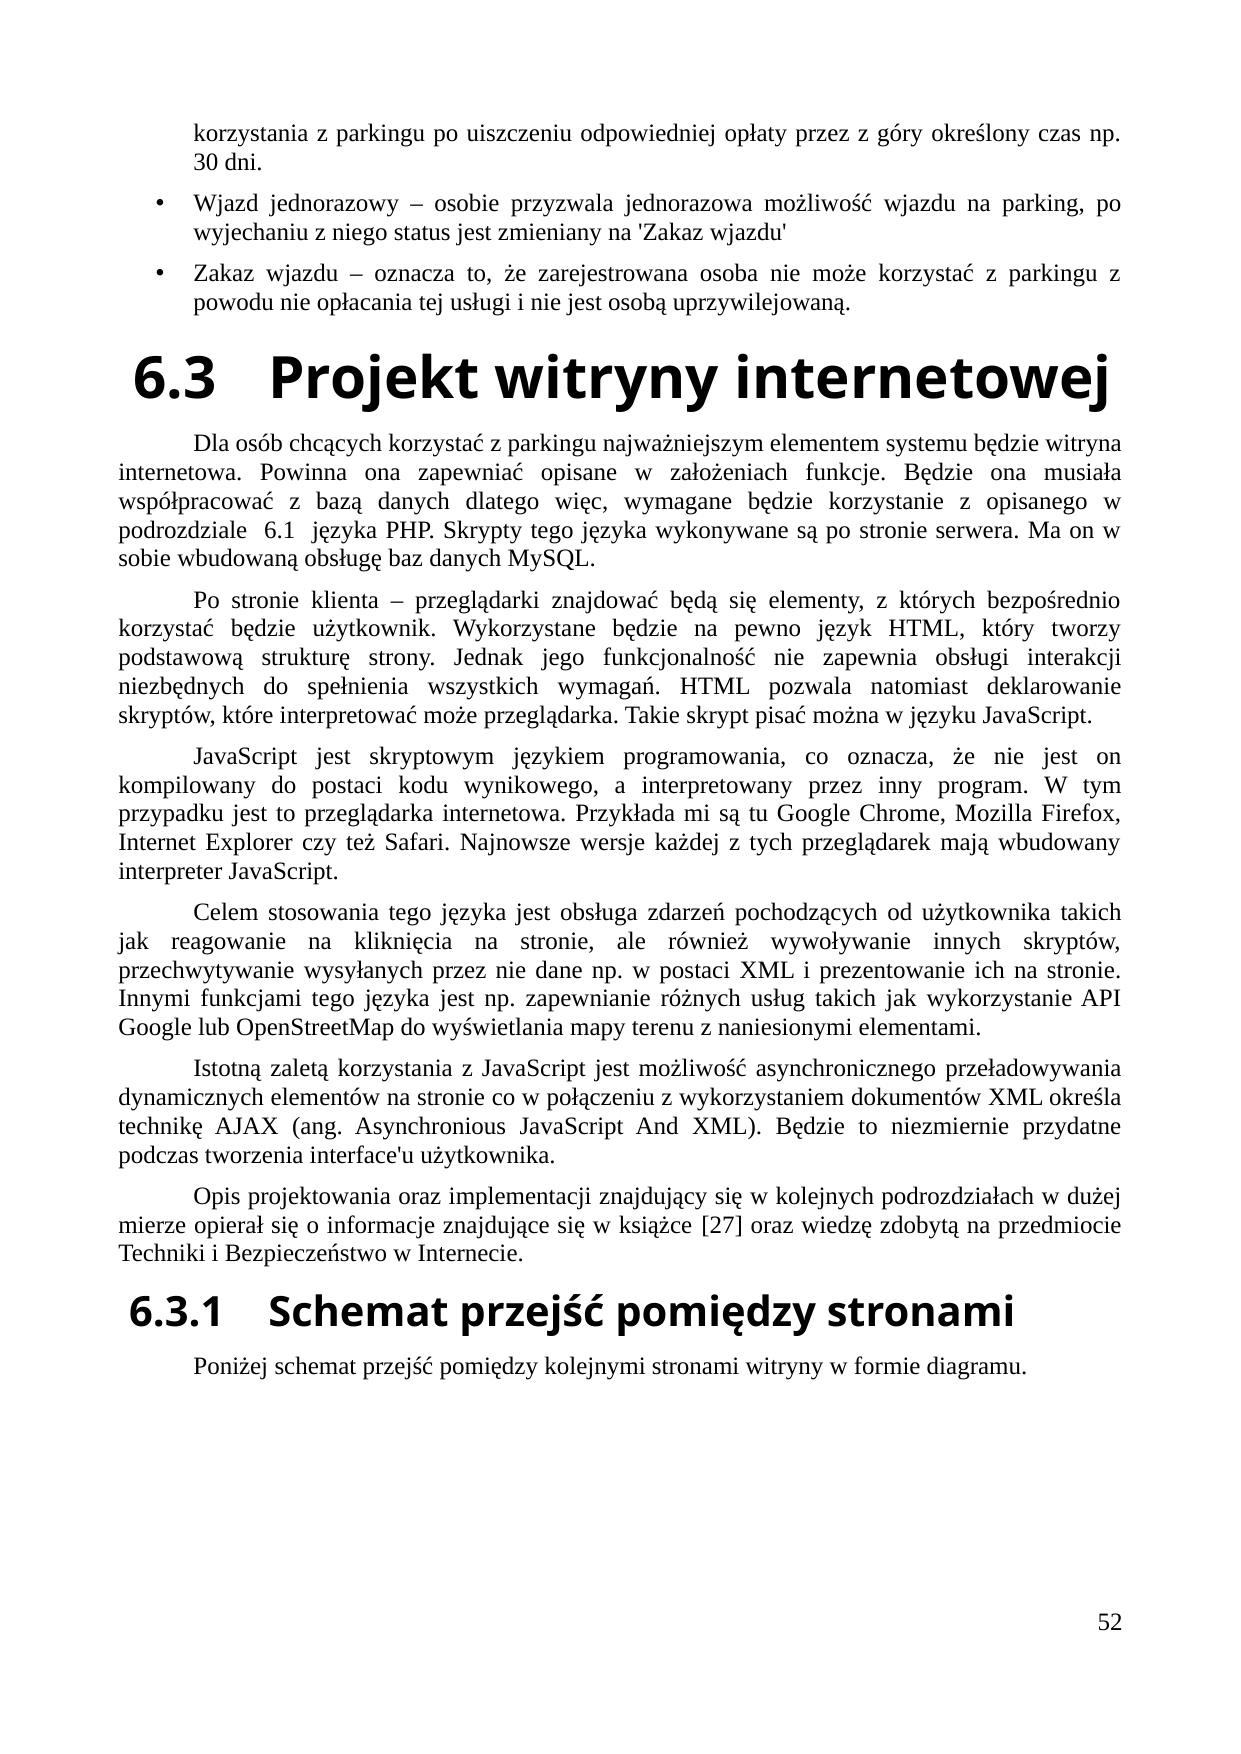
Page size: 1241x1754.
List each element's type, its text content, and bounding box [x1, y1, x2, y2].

text Istotną zaletą korzystania z JavaScript jest możliwość asynchronicznego przeładowywania dynamicznych elementów na stronie co w połączeniu z wykorzystaniem dokumentów XML określa technikę AJAX (ang. Asynchronious JavaScript And XML). Będzie to niezmiernie przydatne podczas tworzenia interface'u użytkownika. [118, 1053, 1122, 1168]
text Celem stosowania tego języka jest obsługa zdarzeń pochodzących od użytkownika takich jak reagowanie na kliknięcia na stronie, ale również wywoływanie innych skryptów, przechwytywanie wysyłanych przez nie dane np. w postaci XML i prezentowanie ich na stronie. Innymi funkcjami tego języka jest np. zapewnianie różnych usług takich jak wykorzystanie API Google lub OpenStreetMap do wyświetlania mapy terenu z naniesionymi elementami. [118, 897, 1122, 1041]
list Zakaz wjazdu – oznacza to, że zarejestrowana osoba nie może korzystać z parkingu z powodu nie opłacania tej usługi i nie jest osobą uprzywilejowaną. [156, 258, 1122, 316]
list korzystania z parkingu po uiszczeniu odpowiedniej opłaty przez z góry określony czas np. 30 dni. [156, 118, 1122, 176]
subtitle Projekt witryny internetowej [118, 336, 1122, 416]
subtitle Schemat przejść pomiędzy stronami [118, 1282, 1122, 1338]
text Dla osób chcących korzystać z parkingu najważniejszym elementem systemu będzie witryna internetowa. Powinna ona zapewniać opisane w założeniach funkcje. Będzie ona musiała współpracować z bazą danych dlatego więc, wymagane będzie korzystanie z opisanego w podrozdziale 6.1 języka PHP. Skrypty tego języka wykonywane są po stronie serwera. Ma on w sobie wbudowaną obsługę baz danych MySQL. [118, 428, 1122, 572]
text JavaScript jest skryptowym językiem programowania, co oznacza, że nie jest on kompilowany do postaci kodu wynikowego, a interpretowany przez inny program. W tym przypadku jest to przeglądarka internetowa. Przykłada mi są tu Google Chrome, Mozilla Firefox, Internet Explorer czy też Safari. Najnowsze wersje każdej z tych przeglądarek mają wbudowany interpreter JavaScript. [118, 741, 1122, 885]
text Po stronie klienta – przeglądarki znajdować będą się elementy, z których bezpośrednio korzystać będzie użytkownik. Wykorzystane będzie na pewno język HTML, który tworzy podstawową strukturę strony. Jednak jego funkcjonalność nie zapewnia obsługi interakcji niezbędnych do spełnienia wszystkich wymagań. HTML pozwala natomiast deklarowanie skryptów, które interpretować może przeglądarka. Takie skrypt pisać można w języku JavaScript. [118, 585, 1122, 728]
text Poniżej schemat przejść pomiędzy kolejnymi stronami witryny w formie diagramu. [118, 1351, 1122, 1380]
text Opis projektowania oraz implementacji znajdujący się w kolejnych podrozdziałach w dużej mierze opierał się o informacje znajdujące się w książce [27] oraz wiedzę zdobytą na przedmiocie Techniki i Bezpieczeństwo w Internecie. [118, 1181, 1122, 1267]
list Wjazd jednorazowy – osobie przyzwala jednorazowa możliwość wjazdu na parking, po wyjechaniu z niego status jest zmieniany na 'Zakaz wjazdu' [156, 188, 1122, 246]
